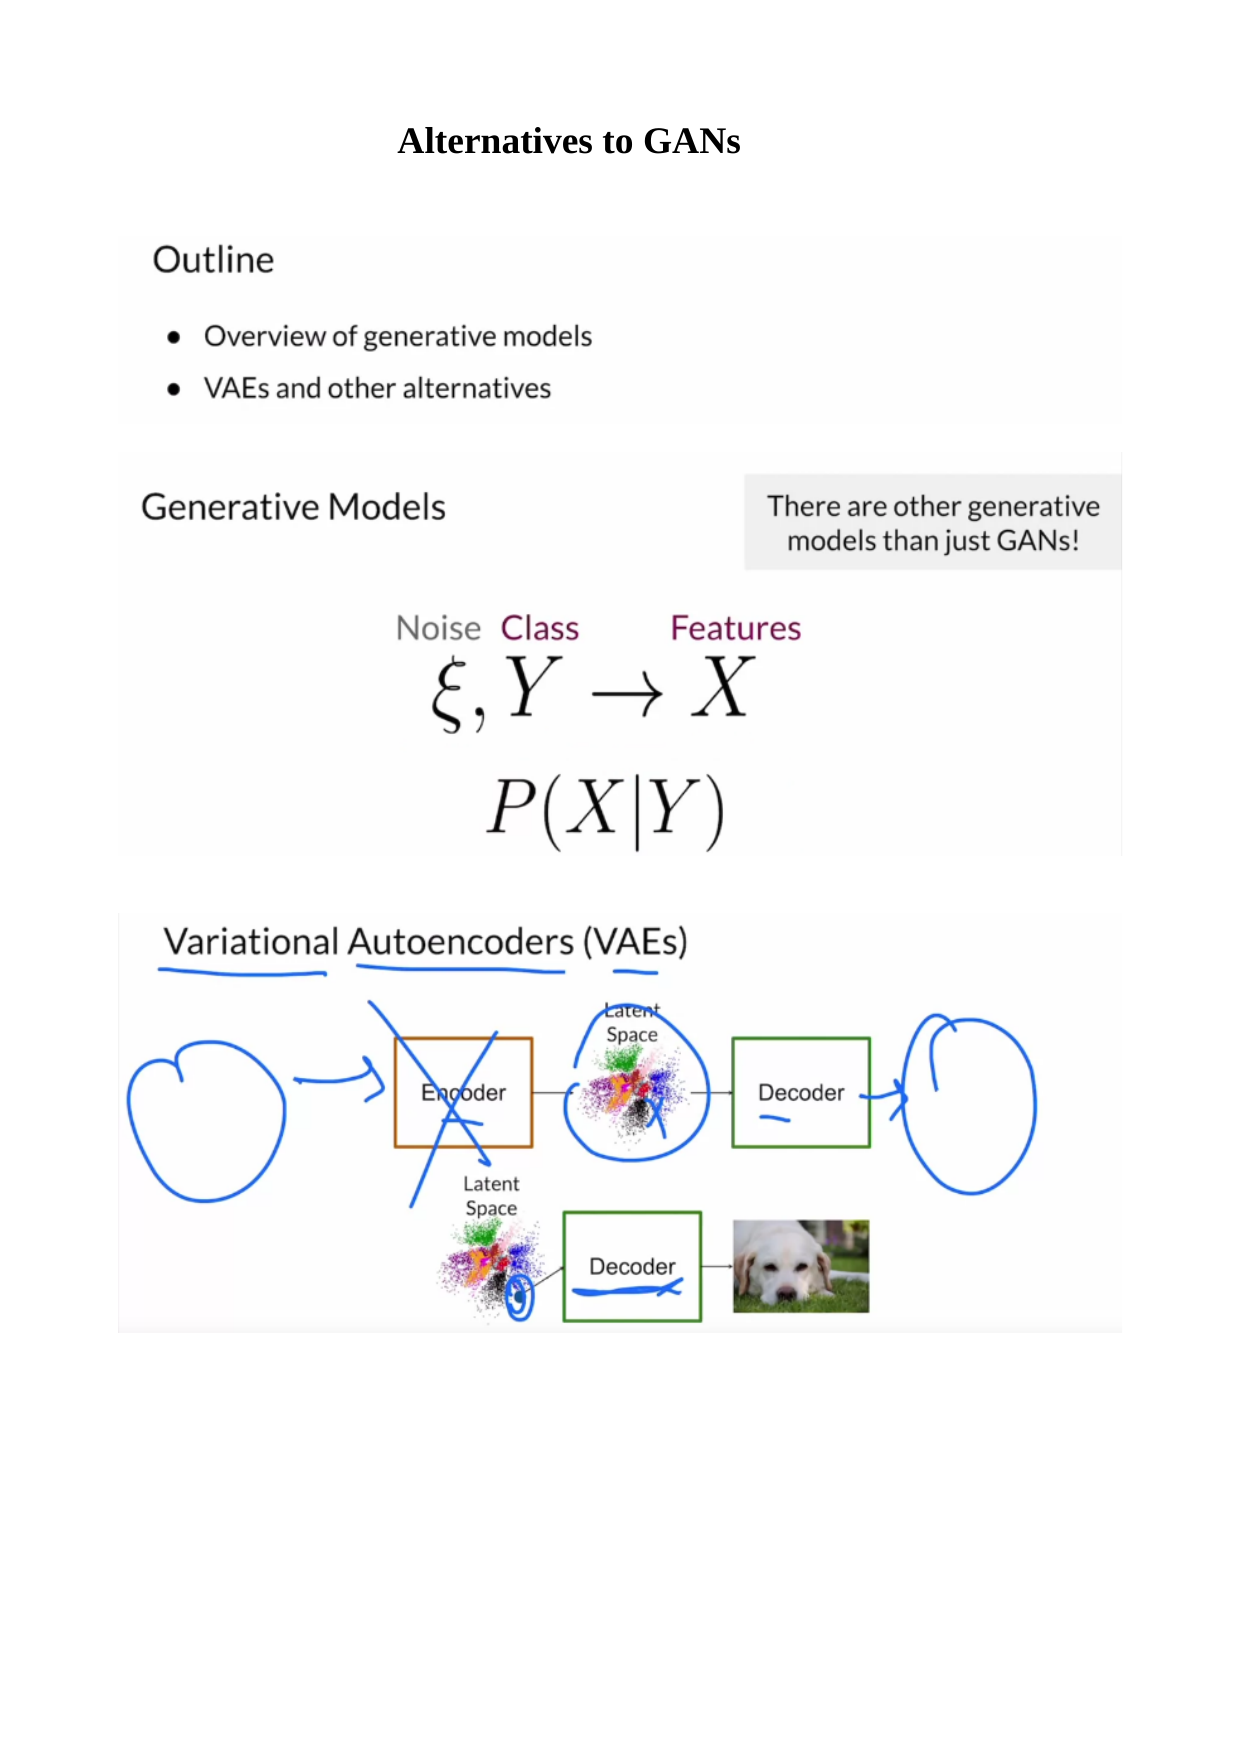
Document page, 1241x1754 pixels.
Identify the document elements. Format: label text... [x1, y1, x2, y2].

subtitle Alternatives to GANs [118, 118, 1122, 161]
picture [118, 236, 1123, 424]
picture [118, 913, 1123, 1333]
picture [118, 452, 1123, 856]
